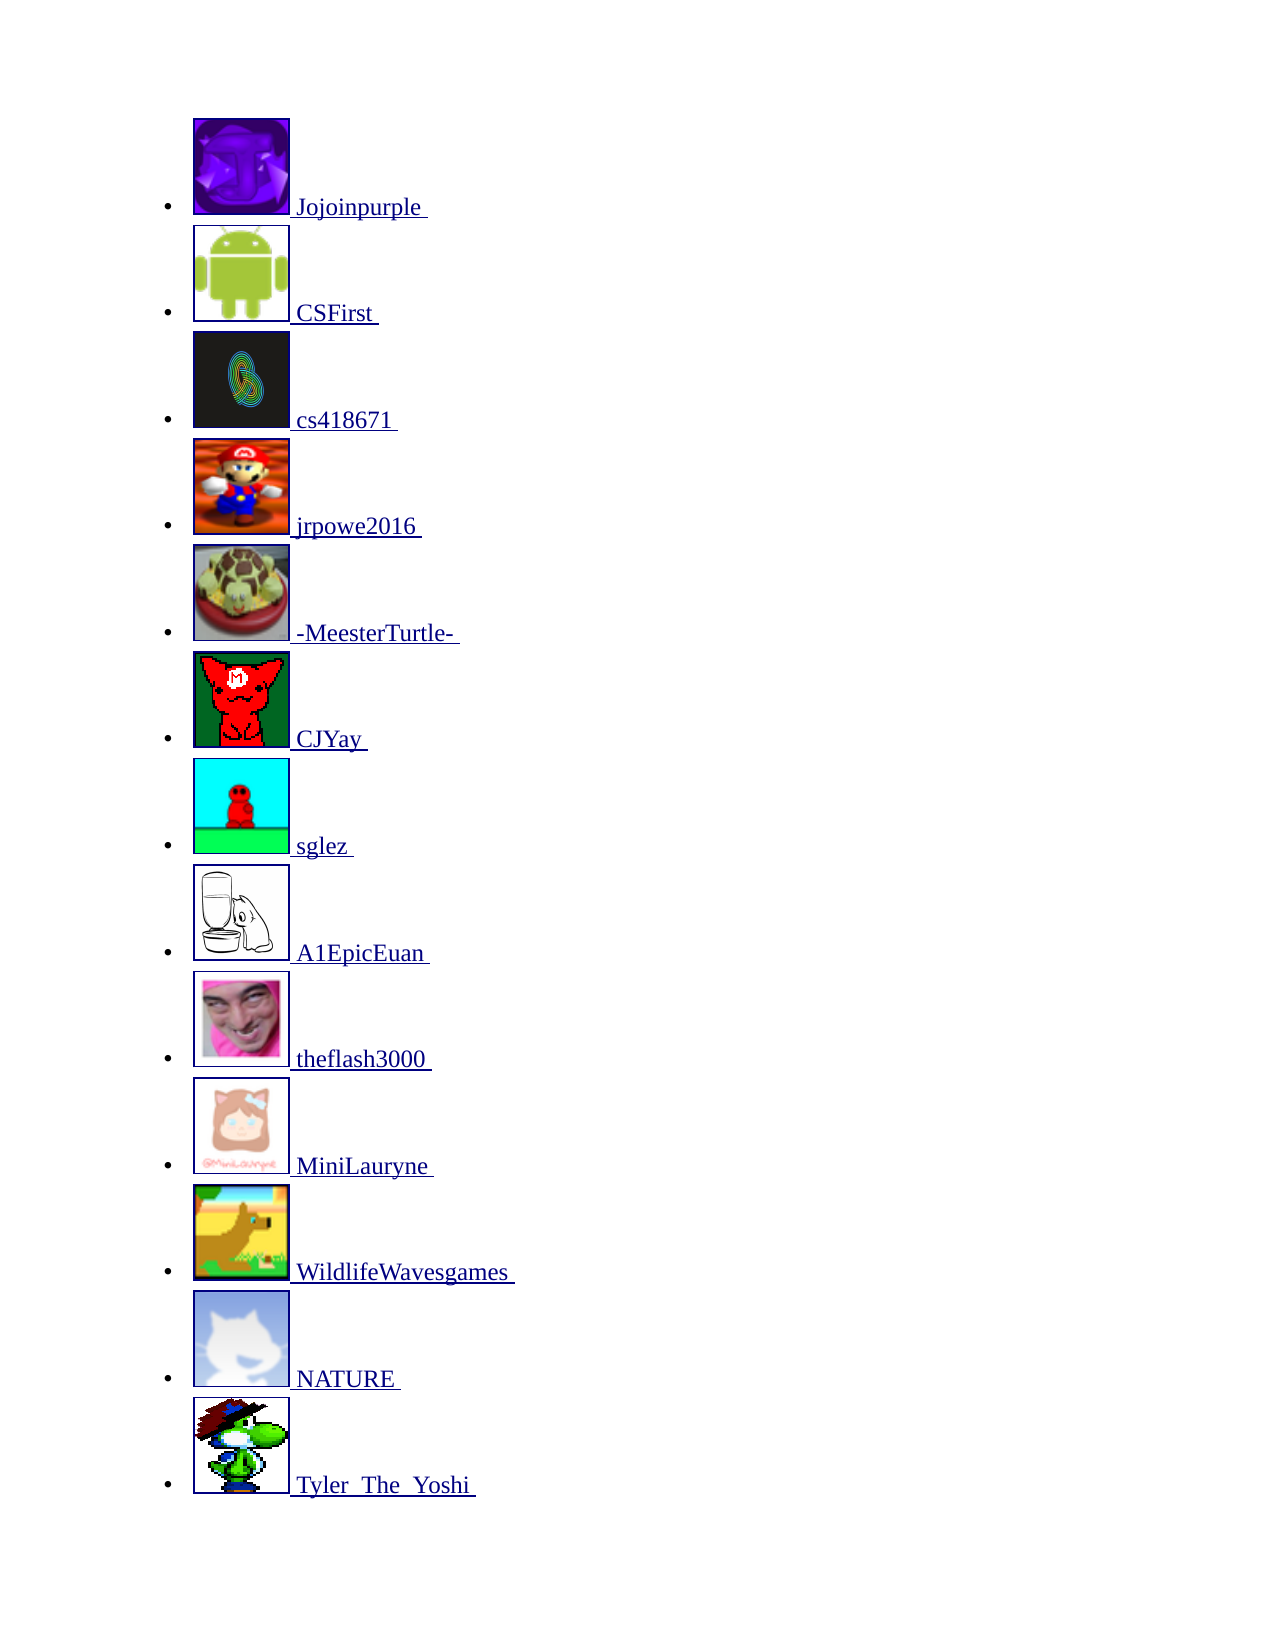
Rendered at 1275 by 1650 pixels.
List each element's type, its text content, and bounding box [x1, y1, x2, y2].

picture [195, 546, 288, 640]
list jrpowe2016 [164, 438, 1157, 540]
picture [195, 1398, 288, 1492]
list Tyler_The_Yoshi [164, 1397, 1157, 1499]
list -MeesterTurtle- [164, 544, 1157, 647]
list WildlifeWavesgames [164, 1184, 1157, 1286]
list A1EpicEuan [164, 864, 1157, 966]
picture [195, 653, 288, 746]
list Jojoinpurple [164, 118, 1157, 220]
picture [195, 120, 288, 213]
picture [195, 333, 288, 427]
picture [195, 1185, 288, 1279]
picture [195, 1292, 288, 1386]
list sglez [164, 757, 1157, 860]
picture [195, 972, 288, 1066]
list CJYay [164, 651, 1157, 753]
picture [195, 226, 288, 320]
picture [195, 440, 288, 533]
list cs418671 [164, 331, 1157, 433]
picture [195, 866, 288, 959]
picture [195, 1079, 288, 1173]
picture [195, 759, 288, 853]
list MiniLauryne [164, 1077, 1157, 1179]
list NATURE [164, 1290, 1157, 1393]
list theflash3000 [164, 971, 1157, 1073]
list CSFirst [164, 225, 1157, 327]
